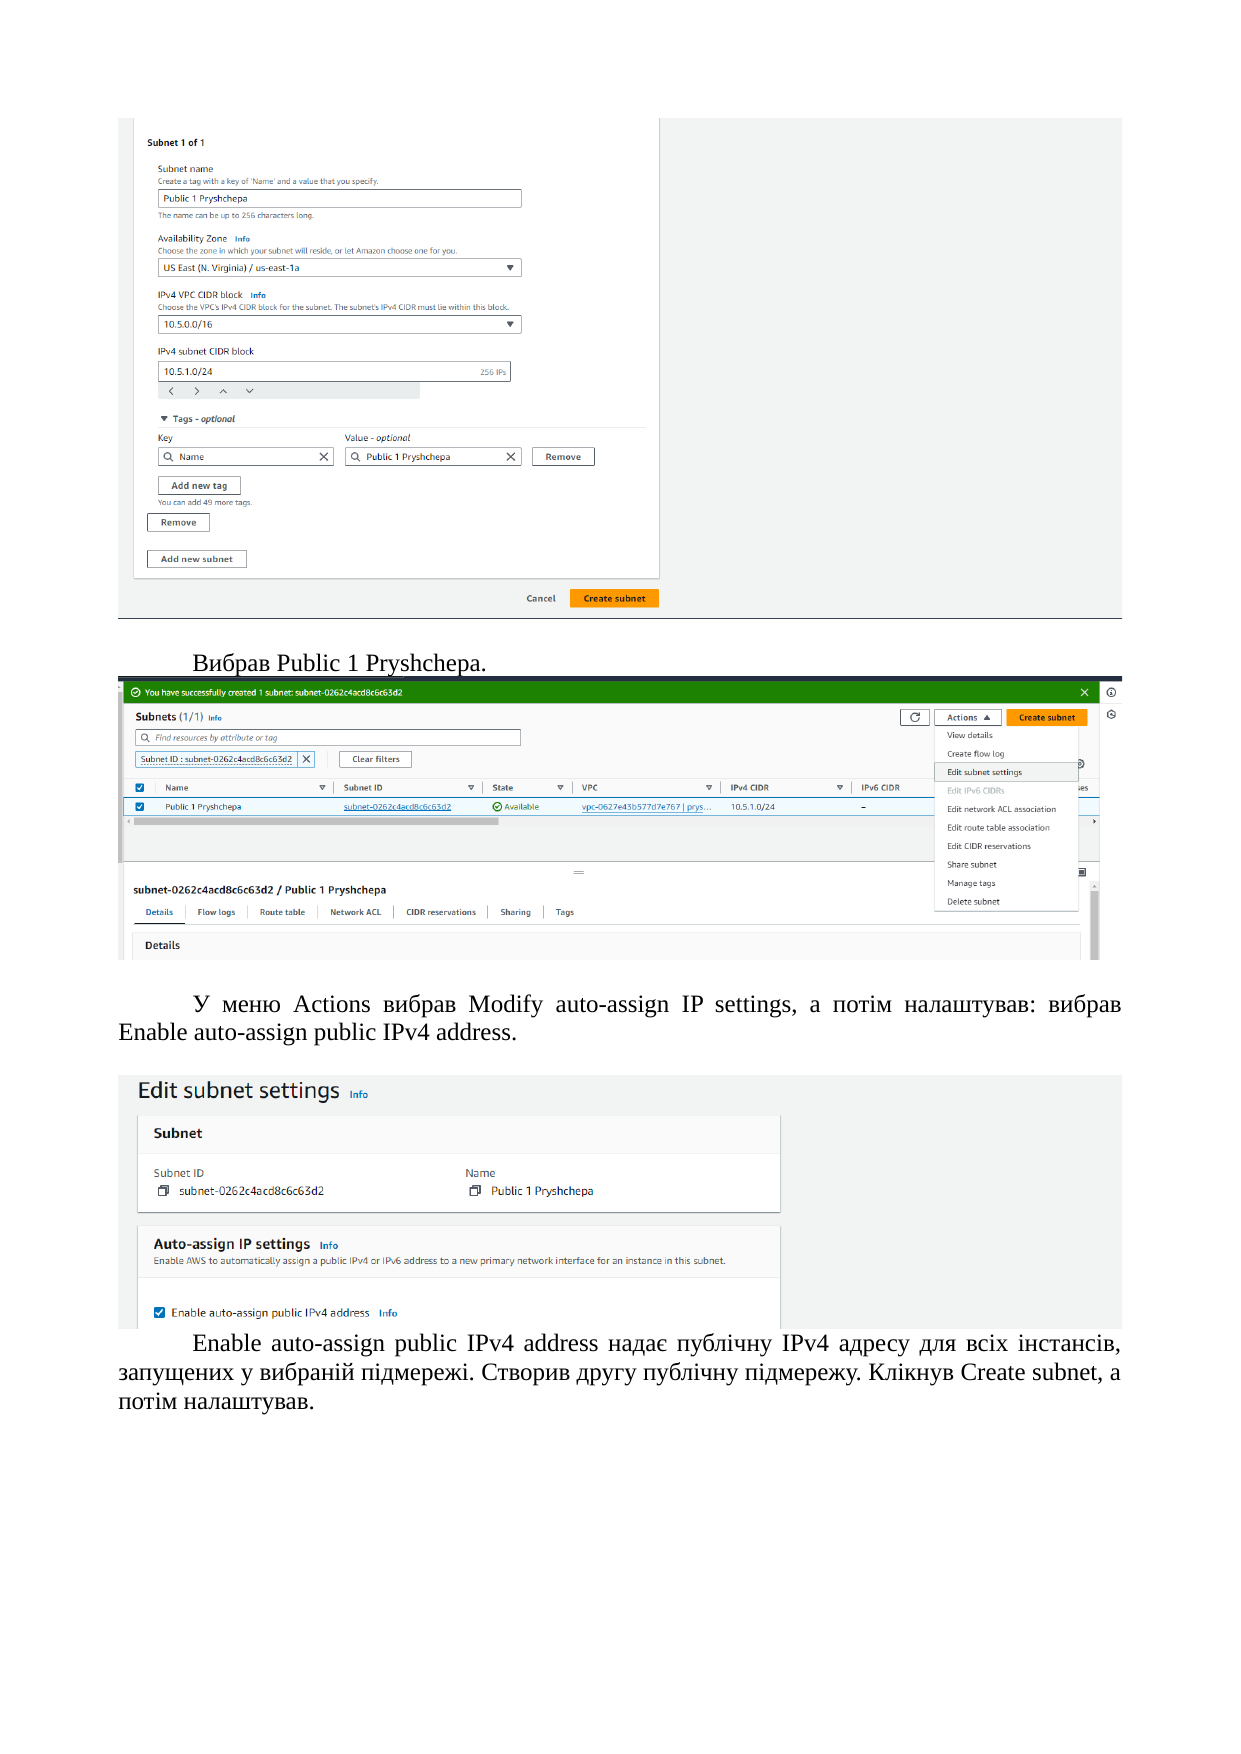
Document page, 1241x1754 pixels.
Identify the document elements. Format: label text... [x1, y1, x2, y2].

text Вибрав Public 1 Pryshchepa. [118, 648, 1122, 676]
picture [118, 118, 1123, 619]
picture [118, 676, 1123, 960]
text Enable auto-assign public IPv4 address надає публічну IPv4 адресу для всіх інстансів, запущених у вибраній підмережі. Створив другу публічну підмережу. Клікнув Create subnet, а потім налаштував. [118, 1329, 1122, 1415]
picture [118, 1075, 1123, 1329]
text У меню Actions вибрав Modify auto-assign IP settings, а потім налаштував: вибрав Enable auto-assign public IPv4 address. [118, 989, 1122, 1046]
